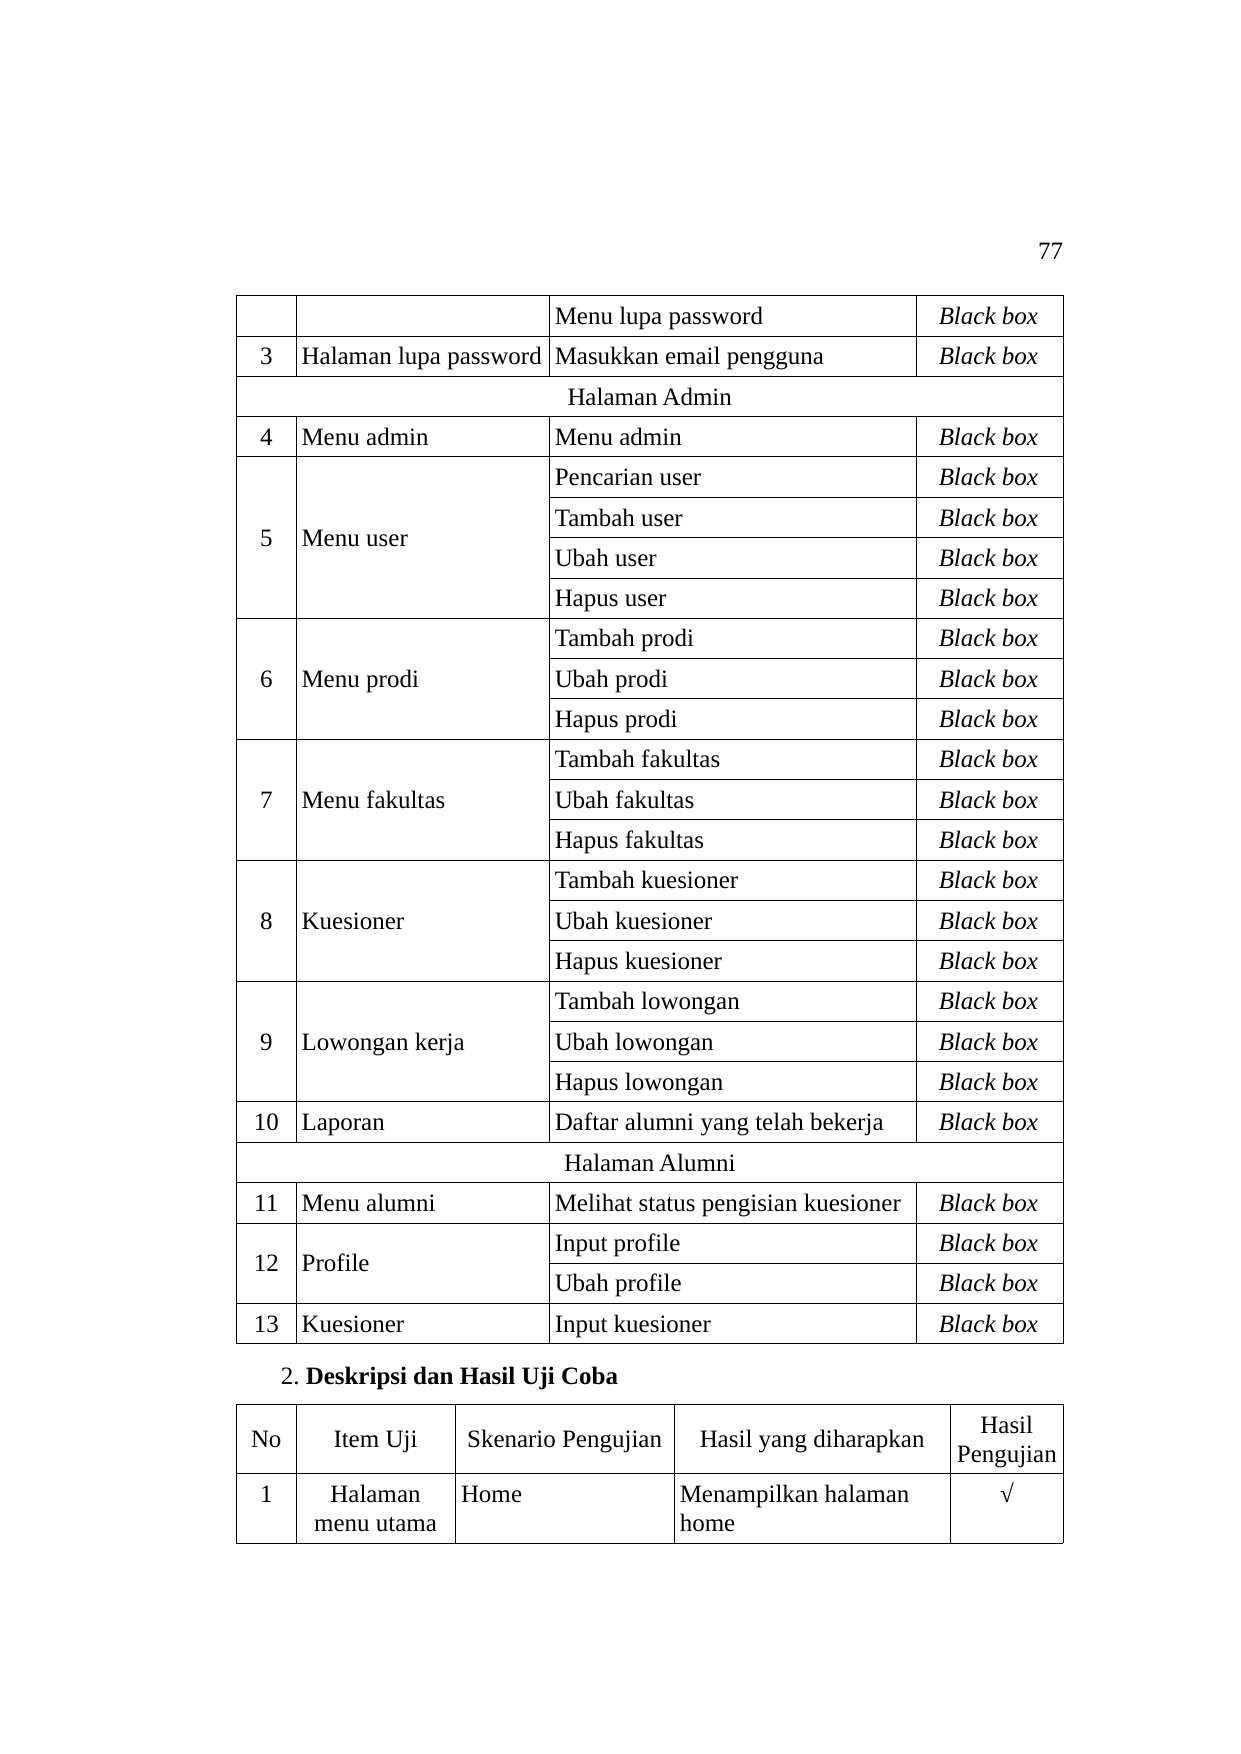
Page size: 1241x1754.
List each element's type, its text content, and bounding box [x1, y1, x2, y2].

table_cell Black box [917, 740, 1063, 779]
table_cell Menu prodi [297, 619, 549, 739]
table_cell Menu fakultas [297, 740, 549, 859]
table_cell Menu admin [297, 417, 549, 456]
table_cell Ubah kuesioner [550, 901, 916, 940]
table_cell √ [951, 1474, 1063, 1542]
table_cell Kuesioner [297, 861, 549, 981]
table_cell Ubah profile [550, 1264, 916, 1303]
table_cell 13 [237, 1304, 296, 1343]
table_cell Black box [917, 538, 1063, 577]
table_cell 9 [237, 982, 296, 1101]
table_cell Tambah kuesioner [550, 861, 916, 900]
list 2. Deskripsi dan Hasil Uji Coba [236, 1361, 1063, 1390]
table_header Skenario Pengujian [456, 1405, 674, 1473]
table_cell Black box [917, 1224, 1063, 1263]
table_cell 10 [237, 1102, 296, 1142]
table_cell Black box [917, 296, 1063, 336]
table_cell Tambah user [550, 498, 916, 537]
table_cell Profile [297, 1224, 549, 1303]
table_cell Pencarian user [550, 457, 916, 497]
table_cell 1 [237, 1474, 296, 1542]
table_cell Black box [917, 780, 1063, 819]
table_cell Black box [917, 498, 1063, 537]
table_cell Home [456, 1474, 674, 1542]
table_cell 4 [237, 417, 296, 456]
table_cell Black box [917, 1102, 1063, 1142]
table_cell Black box [917, 861, 1063, 900]
table_cell Tambah fakultas [550, 740, 916, 779]
table_header Item Uji [297, 1405, 455, 1473]
table_cell Halaman Admin [237, 377, 1063, 416]
table_cell Menu lupa password [550, 296, 916, 336]
table_cell Daftar alumni yang telah bekerja [550, 1102, 916, 1142]
table_cell Melihat status pengisian kuesioner [550, 1183, 916, 1222]
table_cell Black box [917, 941, 1063, 981]
table_cell Ubah lowongan [550, 1022, 916, 1061]
table_cell Black box [917, 699, 1063, 739]
table_cell Laporan [297, 1102, 549, 1142]
table_cell [237, 296, 296, 336]
table_cell 12 [237, 1224, 296, 1303]
table_cell Black box [917, 579, 1063, 618]
table_cell Ubah user [550, 538, 916, 577]
table_header Hasil yang diharapkan [675, 1405, 950, 1473]
table_cell Black box [917, 901, 1063, 940]
table_cell Black box [917, 1183, 1063, 1222]
table_cell Hapus kuesioner [550, 941, 916, 981]
table_header Hasil Pengujian [951, 1405, 1063, 1473]
table_cell Hapus lowongan [550, 1062, 916, 1101]
table_cell Black box [917, 982, 1063, 1021]
table_cell Tambah prodi [550, 619, 916, 658]
table_cell Black box [917, 417, 1063, 456]
table_cell Black box [917, 1022, 1063, 1061]
table_cell Halaman menu utama [297, 1474, 455, 1542]
table_cell Black box [917, 619, 1063, 658]
table_cell Input kuesioner [550, 1304, 916, 1343]
table_cell Masukkan email pengguna [550, 337, 916, 376]
table_cell Menu alumni [297, 1183, 549, 1222]
table_cell 6 [237, 619, 296, 739]
table_cell Input profile [550, 1224, 916, 1263]
table_cell Hapus fakultas [550, 820, 916, 859]
table_cell Black box [917, 1062, 1063, 1101]
table_header No [237, 1405, 296, 1473]
table_cell Menu admin [550, 417, 916, 456]
table_cell Black box [917, 457, 1063, 497]
table_cell Black box [917, 337, 1063, 376]
table_cell Black box [917, 820, 1063, 859]
table_cell 5 [237, 457, 296, 618]
table_cell 8 [237, 861, 296, 981]
table_cell Menampilkan halaman home [675, 1474, 950, 1542]
table_cell 7 [237, 740, 296, 859]
table_cell Halaman lupa password [297, 337, 549, 376]
table_cell Black box [917, 659, 1063, 698]
table_cell [297, 296, 549, 336]
table_cell 3 [237, 337, 296, 376]
table_cell Black box [917, 1304, 1063, 1343]
table_cell Hapus prodi [550, 699, 916, 739]
table_cell Ubah prodi [550, 659, 916, 698]
table_cell 11 [237, 1183, 296, 1222]
table_cell Black box [917, 1264, 1063, 1303]
table_cell Halaman Alumni [237, 1143, 1063, 1182]
table_cell Ubah fakultas [550, 780, 916, 819]
table_cell Kuesioner [297, 1304, 549, 1343]
table_cell Menu user [297, 457, 549, 618]
table_cell Tambah lowongan [550, 982, 916, 1021]
table_cell Lowongan kerja [297, 982, 549, 1101]
table_cell Hapus user [550, 579, 916, 618]
